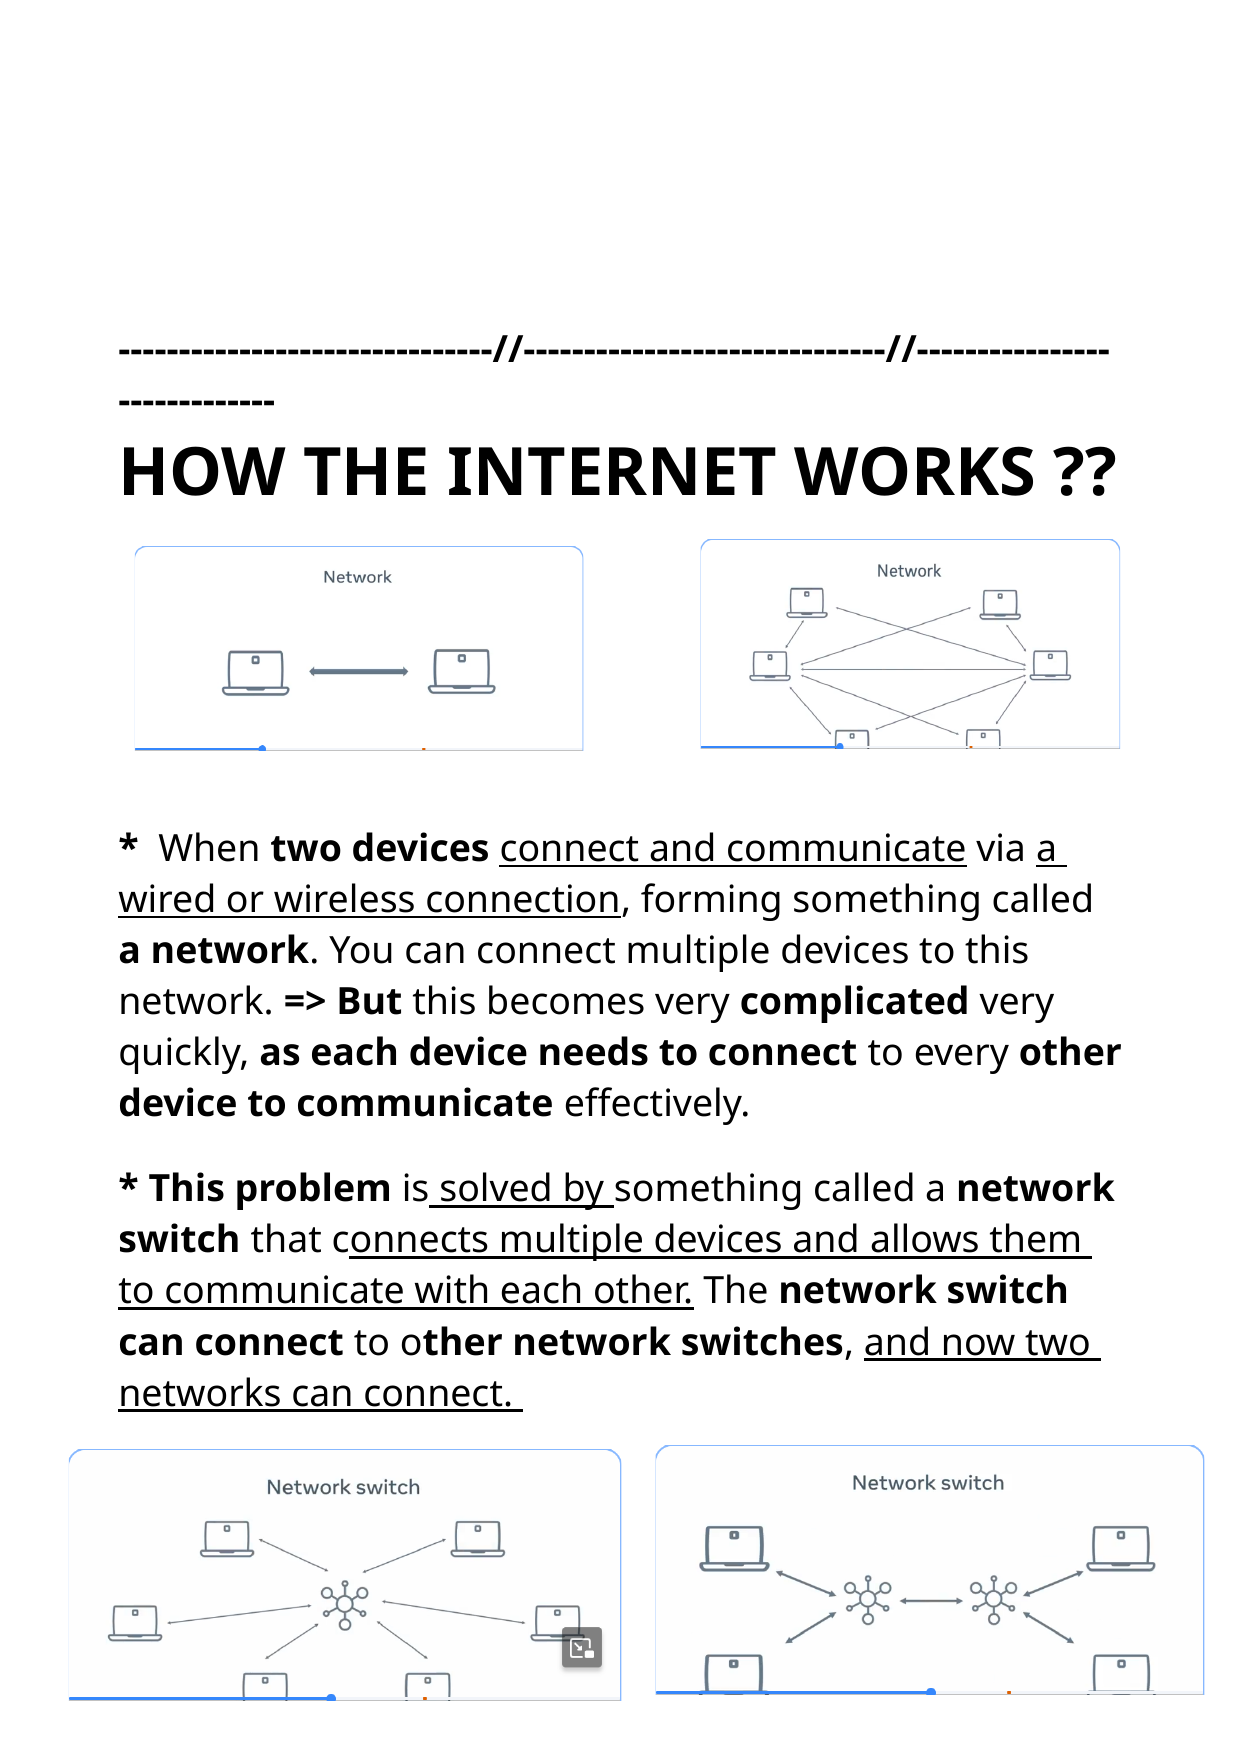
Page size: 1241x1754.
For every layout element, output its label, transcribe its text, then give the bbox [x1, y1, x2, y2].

text HOW THE INTERNET WORKS ?? [118, 424, 1122, 515]
text -------------------------------//------------------------------//----------------------------- [118, 322, 1122, 424]
text * When two devices connect and communicate via a wired or wireless connection, forming something called a network. You can connect multiple devices to this network. => But this becomes very complicated very quickly, as each device needs to connect to every other device to communicate effectively. [118, 821, 1122, 1128]
picture [68, 1449, 622, 1701]
picture [655, 1445, 1205, 1695]
picture [700, 539, 1121, 749]
text * This problem is solved by something called a network switch that connects multiple devices and allows them to communicate with each other. The network switch can connect to other network switches, and now two networks can connect. [118, 1162, 1122, 1417]
picture [134, 546, 584, 751]
